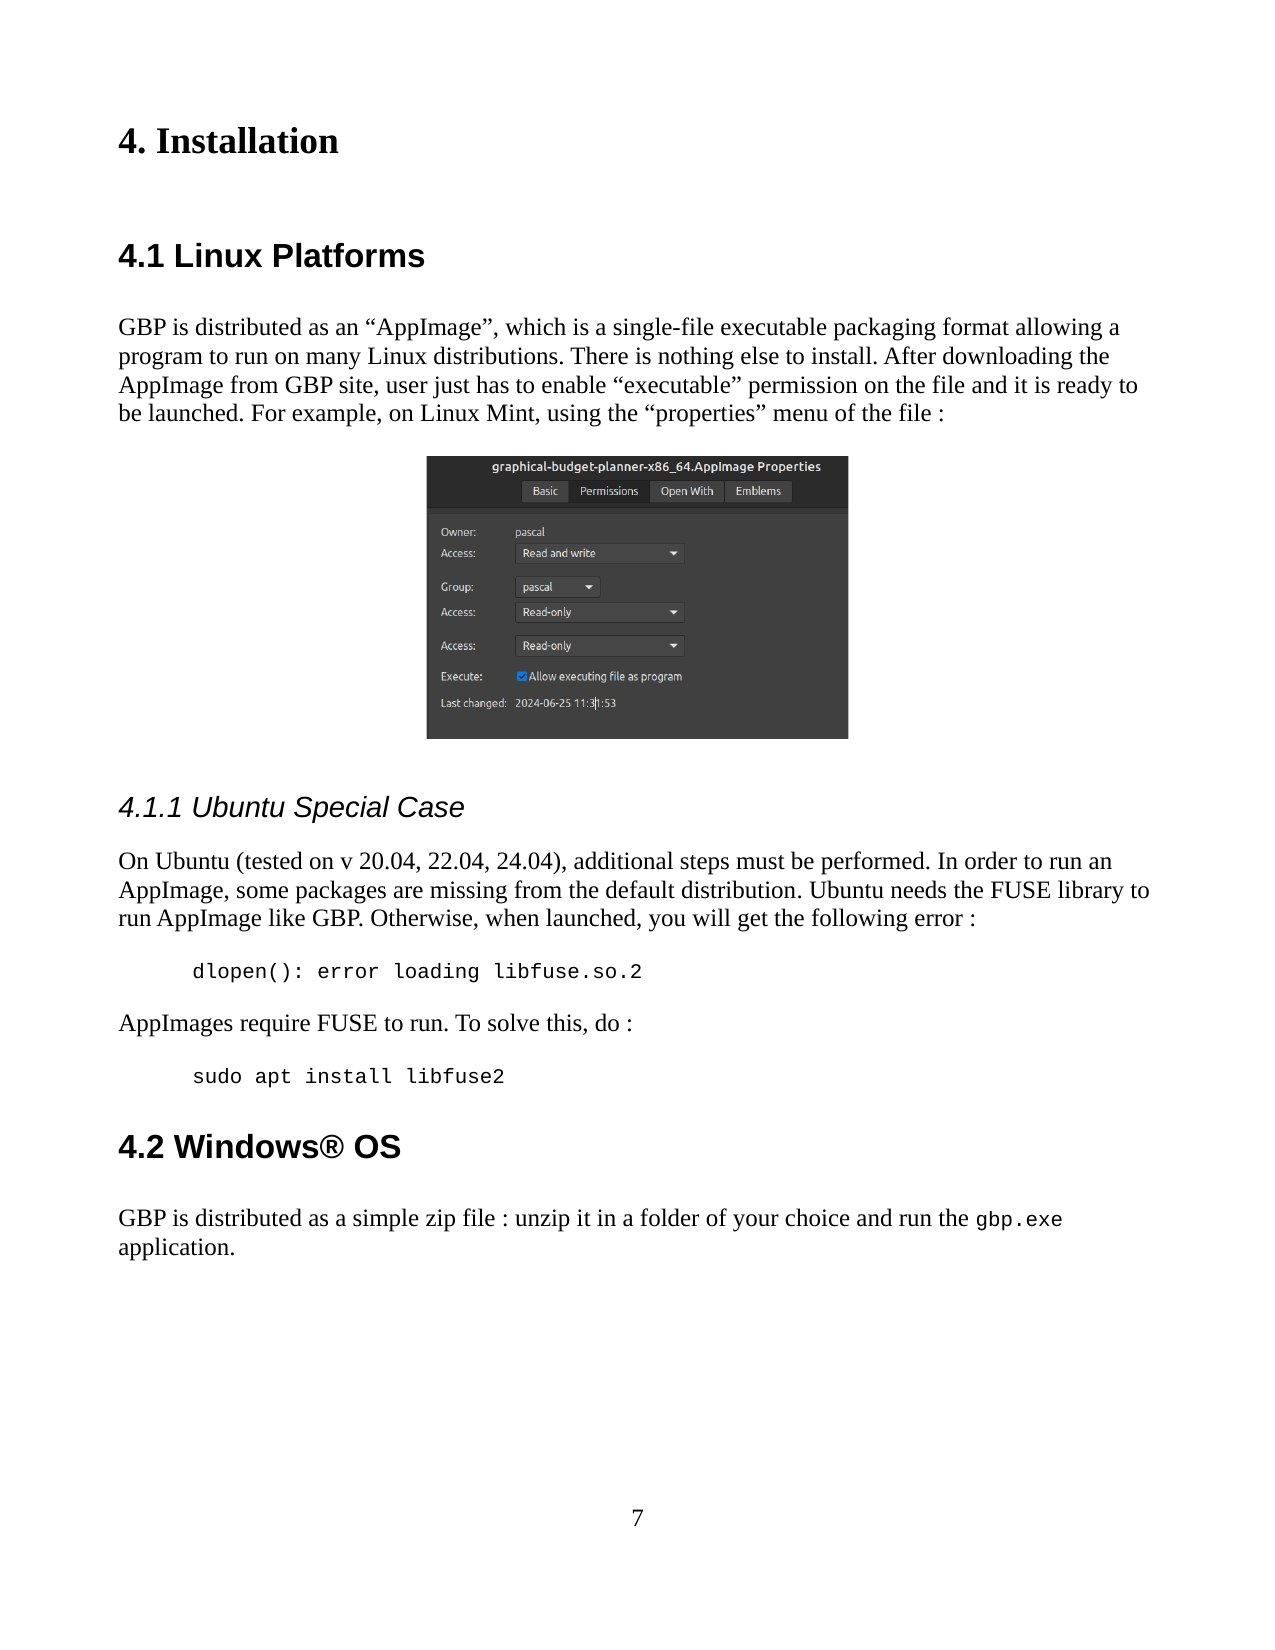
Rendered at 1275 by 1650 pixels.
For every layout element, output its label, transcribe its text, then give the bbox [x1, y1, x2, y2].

text On Ubuntu (tested on v 20.04, 22.04, 24.04), additional steps must be performed. In order to run an AppImage, some packages are missing from the default distribution. Ubuntu needs the FUSE library to run AppImage like GBP. Otherwise, when launched, you will get the following error : [118, 846, 1157, 932]
subtitle Installation [118, 118, 1157, 161]
text AppImages require FUSE to run. To solve this, do : [118, 1008, 1157, 1037]
picture [426, 456, 849, 739]
subtitle Linux Platforms [118, 236, 1157, 275]
text sudo apt install libfuse2 [118, 1066, 1157, 1089]
subtitle Windows® OS [118, 1127, 1157, 1165]
text GBP is distributed as an “AppImage”, which is a single-file executable packaging format allowing a program to run on many Linux distributions. There is nothing else to install. After downloading the AppImage from GBP site, user just has to enable “executable” permission on the file and it is ready to be launched. For example, on Linux Mint, using the “properties” menu of the file : [118, 312, 1157, 427]
text dlopen(): error loading libfuse.so.2 [192, 961, 1157, 985]
text GBP is distributed as a simple zip file : unzip it in a folder of your choice and run the gbp.exe application. [118, 1203, 1157, 1261]
subtitle Ubuntu Special Case [118, 790, 1157, 823]
